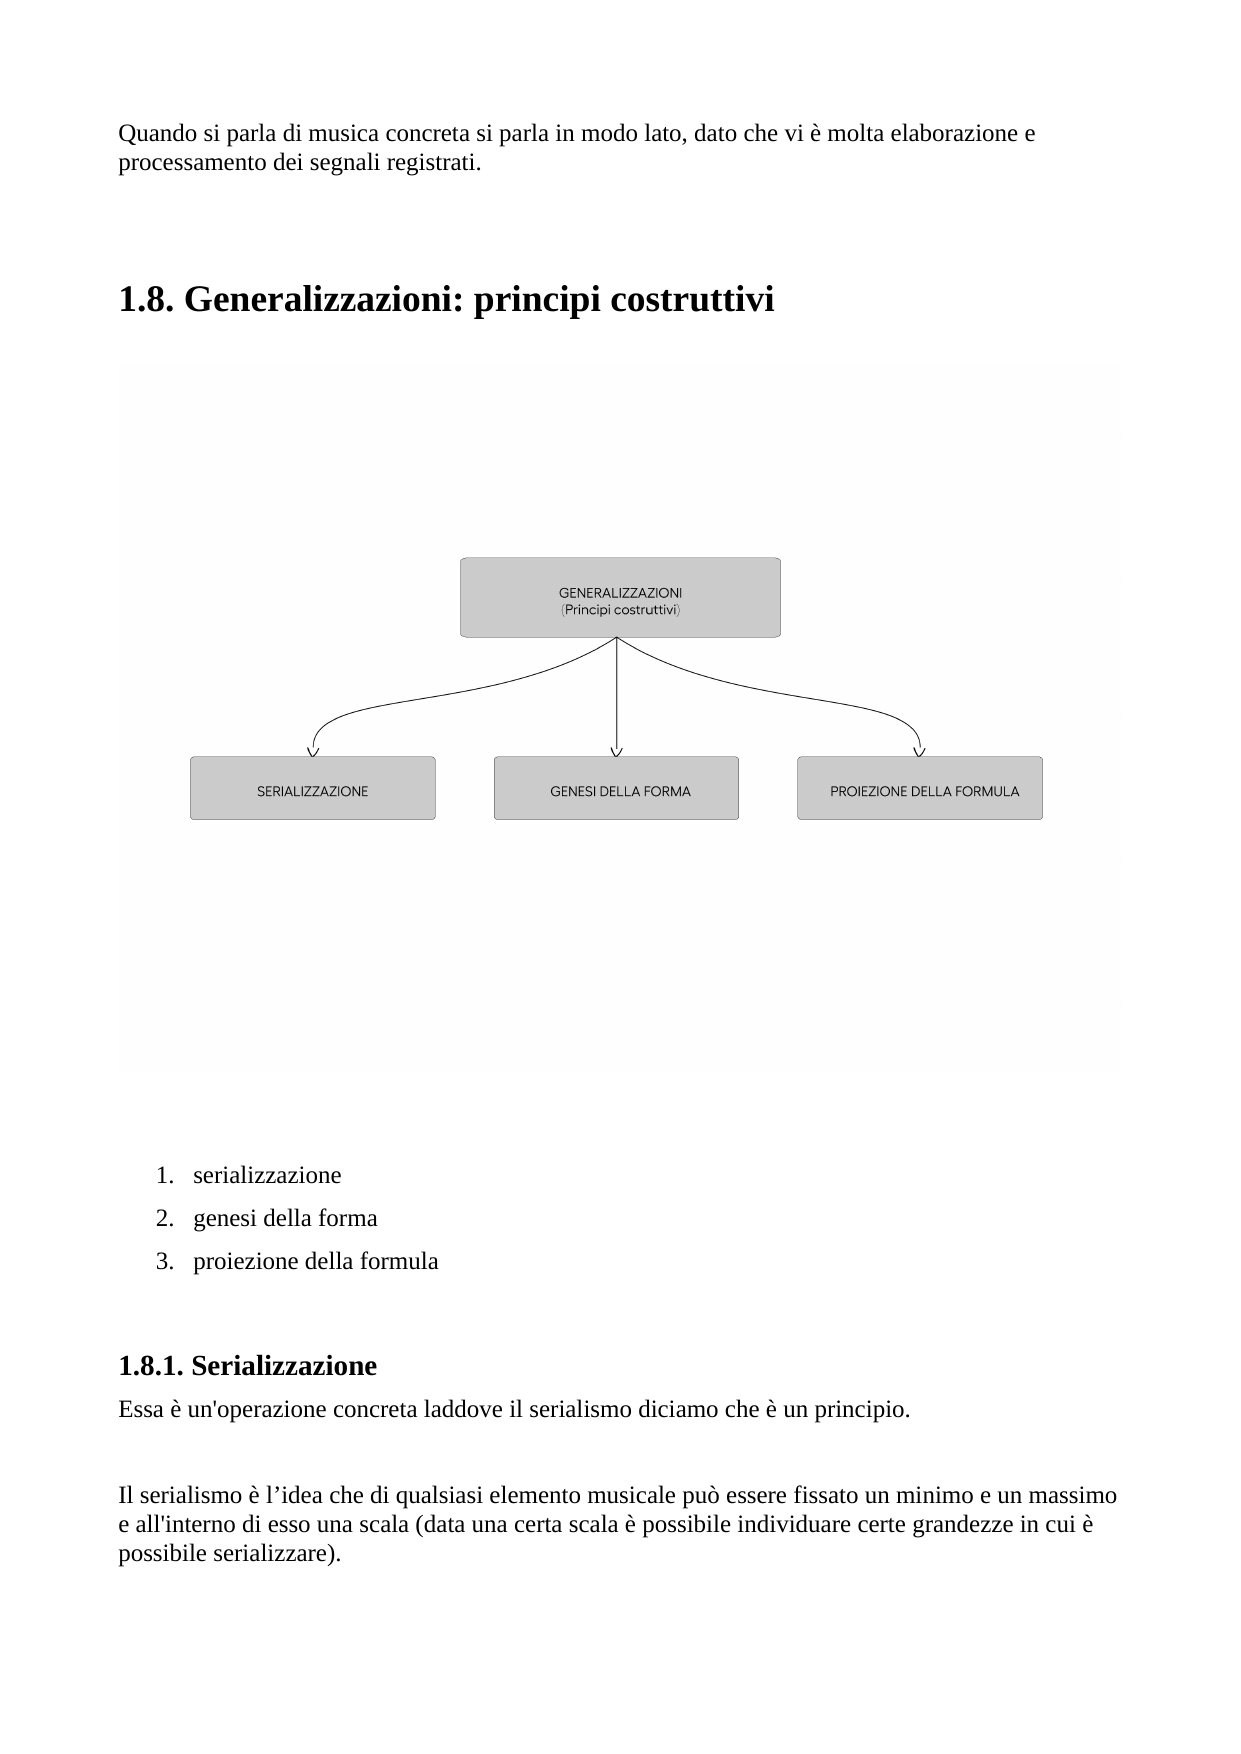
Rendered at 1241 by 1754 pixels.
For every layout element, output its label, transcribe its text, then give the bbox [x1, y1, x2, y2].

subtitle 1.8.1. Serializzazione [118, 1348, 1122, 1381]
text Il serialismo è l’idea che di qualsiasi elemento musicale può essere fissato un minimo e un massimo e all'interno di esso una scala (data una certa scala è possibile individuare certe grandezze in cui è possibile serializzare). [118, 1480, 1122, 1567]
text 1.8. Generalizzazioni: principi costruttivi [118, 277, 1122, 320]
list genesi della forma [156, 1203, 1122, 1232]
picture [118, 363, 1123, 1073]
list proiezione della formula [156, 1246, 1122, 1275]
list serializzazione [156, 1160, 1122, 1188]
text Quando si parla di musica concreta si parla in modo lato, dato che vi è molta elaborazione e processamento dei segnali registrati. [118, 118, 1122, 176]
text Essa è un'operazione concreta laddove il serialismo diciamo che è un principio. [118, 1394, 1122, 1422]
